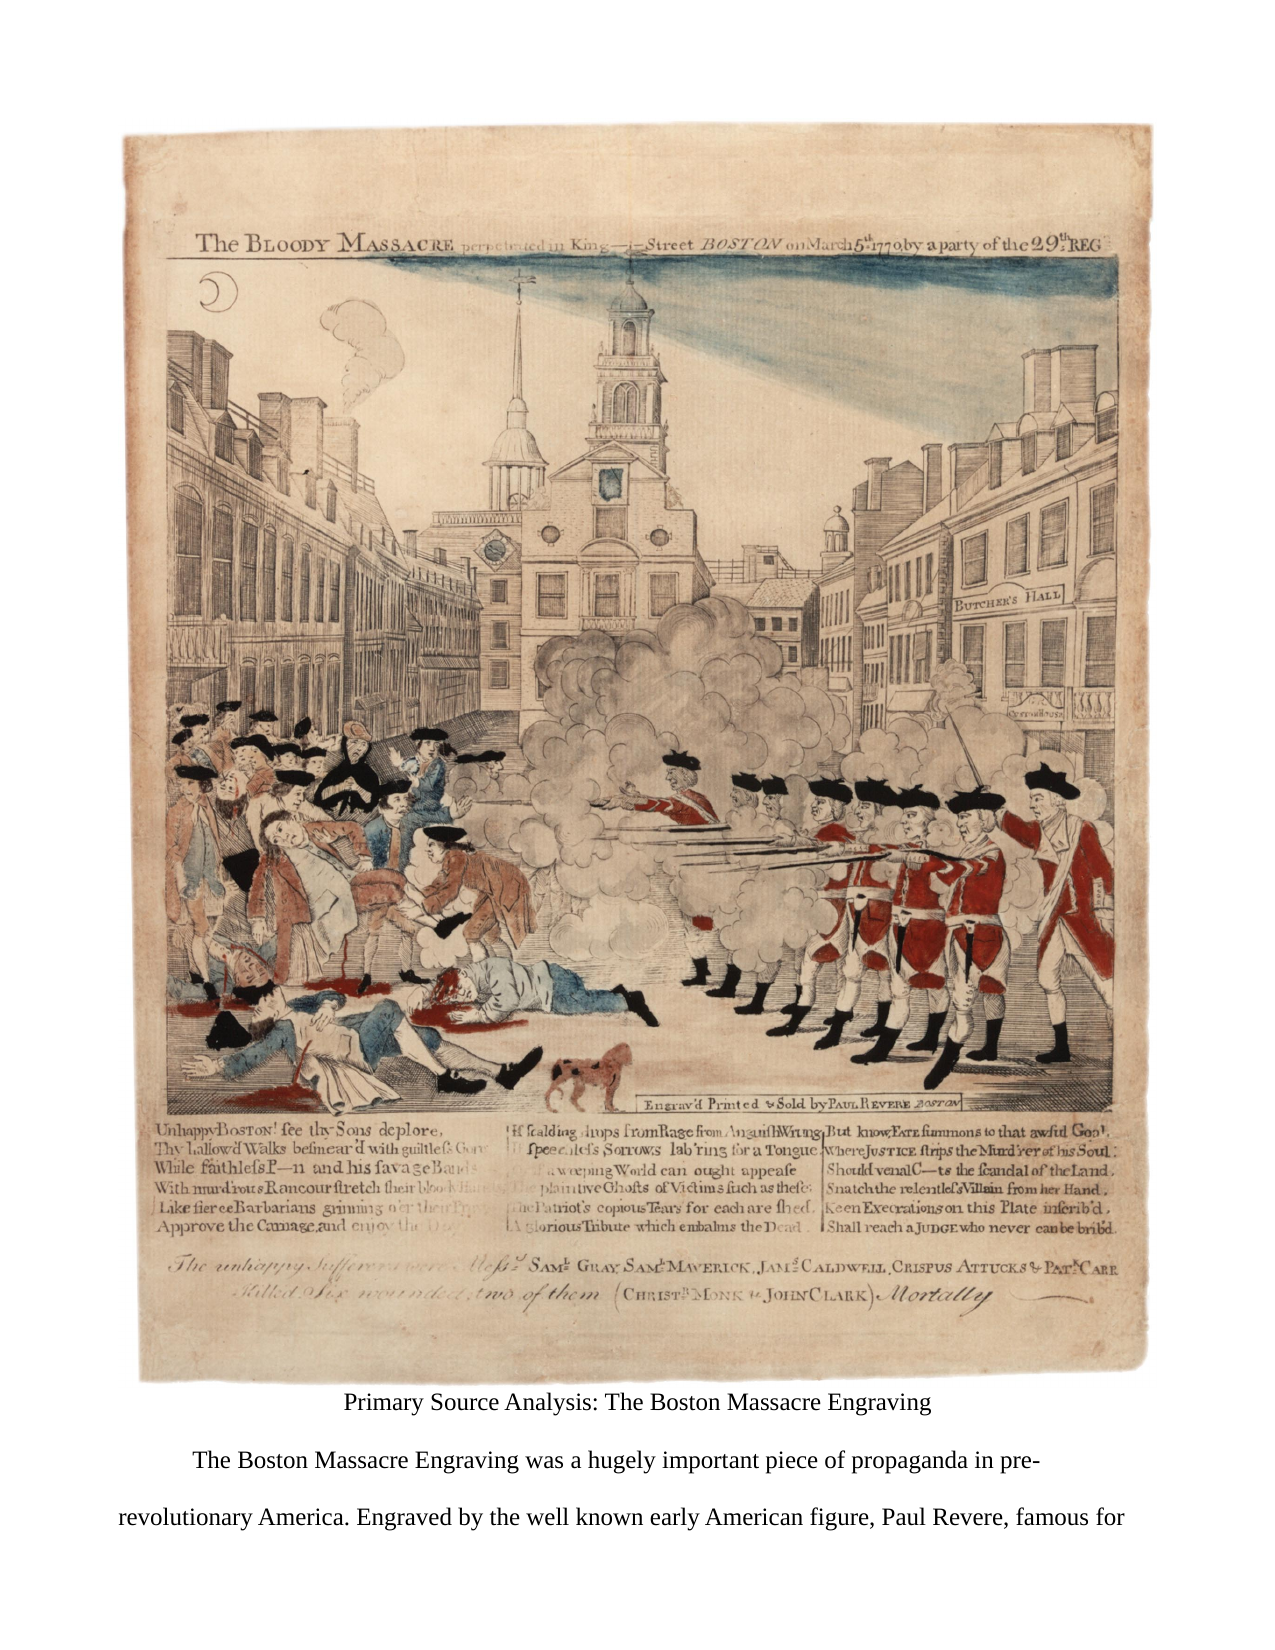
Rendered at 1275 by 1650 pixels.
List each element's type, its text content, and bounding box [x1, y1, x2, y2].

text Primary Source Analysis: The Boston Massacre Engraving [118, 1388, 1157, 1416]
picture [118, 118, 1157, 1388]
text The Boston Massacre Engraving was a hugely important piece of propaganda in pre-revolutionary America. Engraved by the well known early American figure, Paul Revere, famous for [118, 1445, 1157, 1531]
